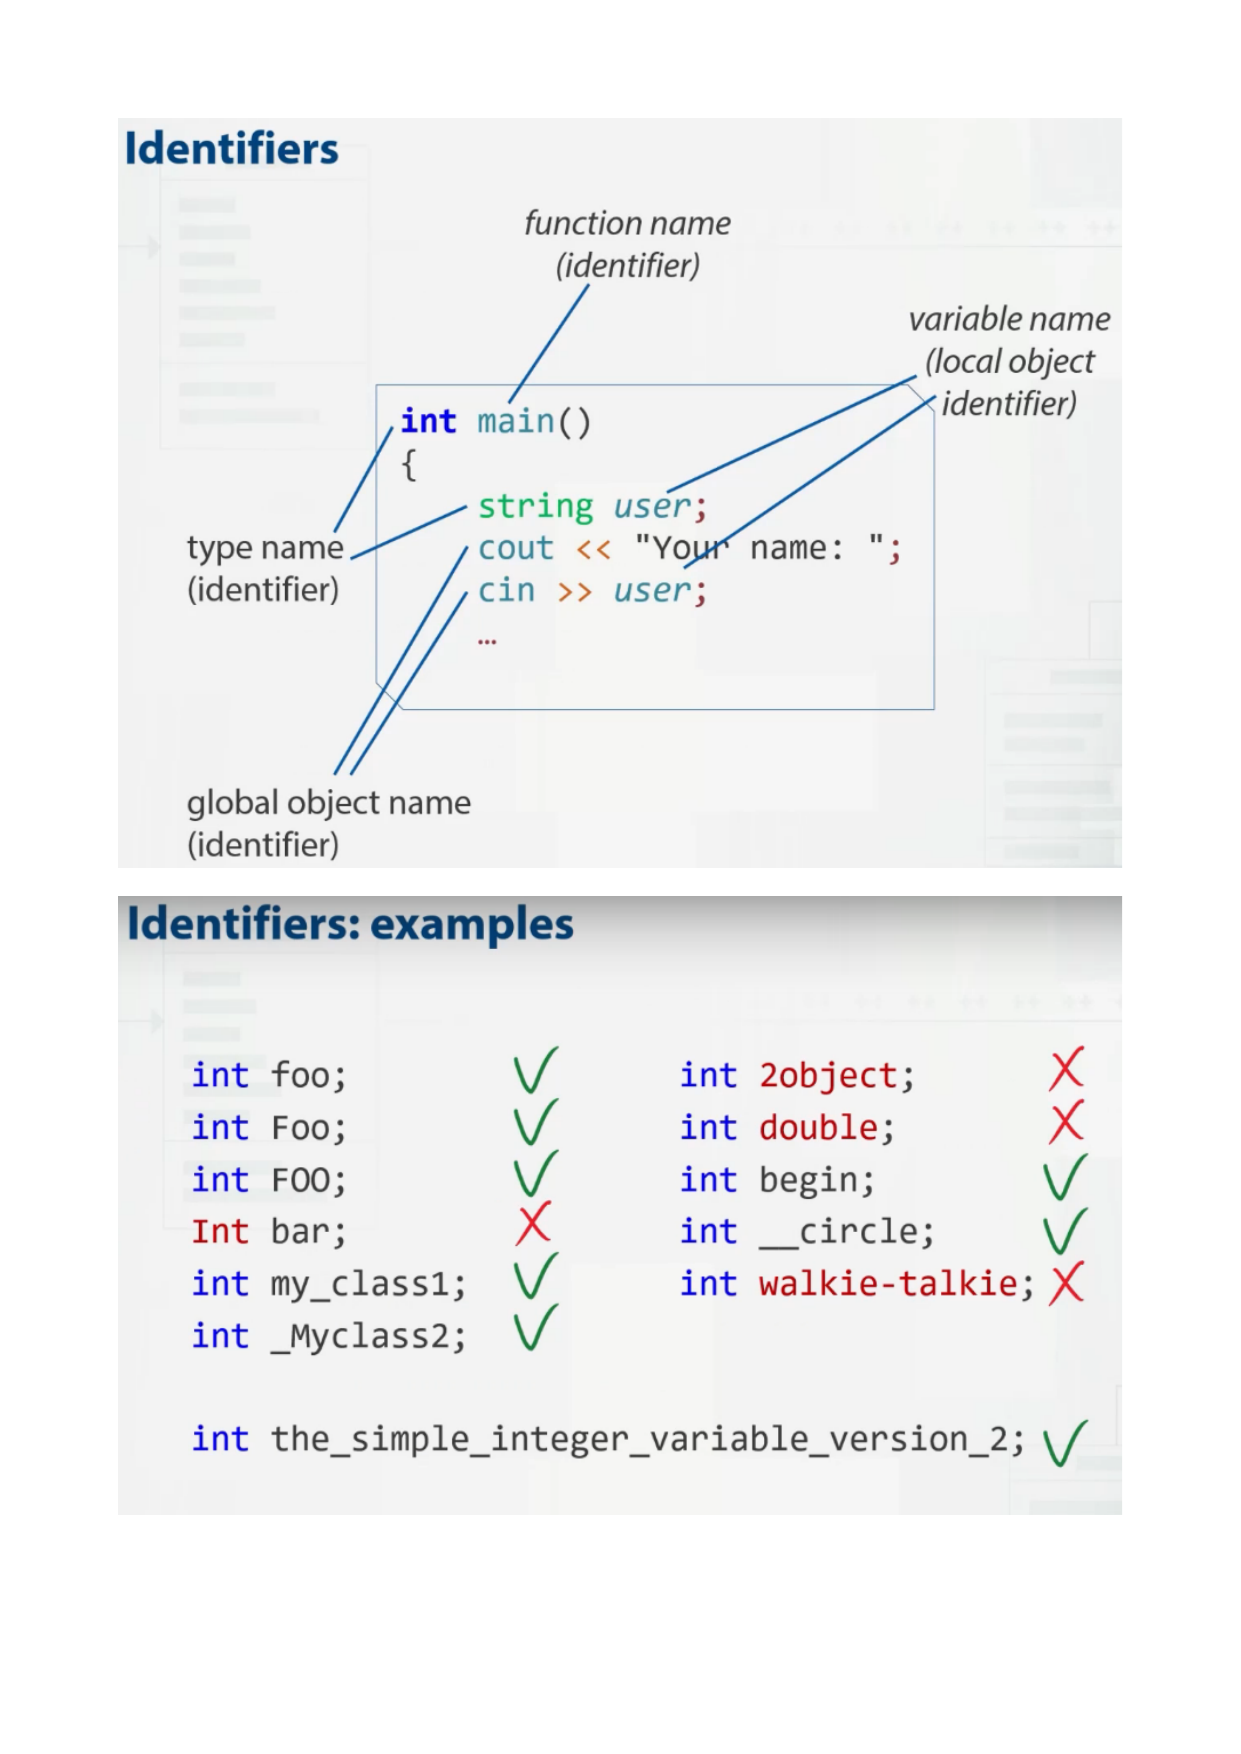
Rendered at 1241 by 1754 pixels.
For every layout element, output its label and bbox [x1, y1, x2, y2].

picture [118, 118, 1123, 868]
picture [118, 896, 1123, 1515]
